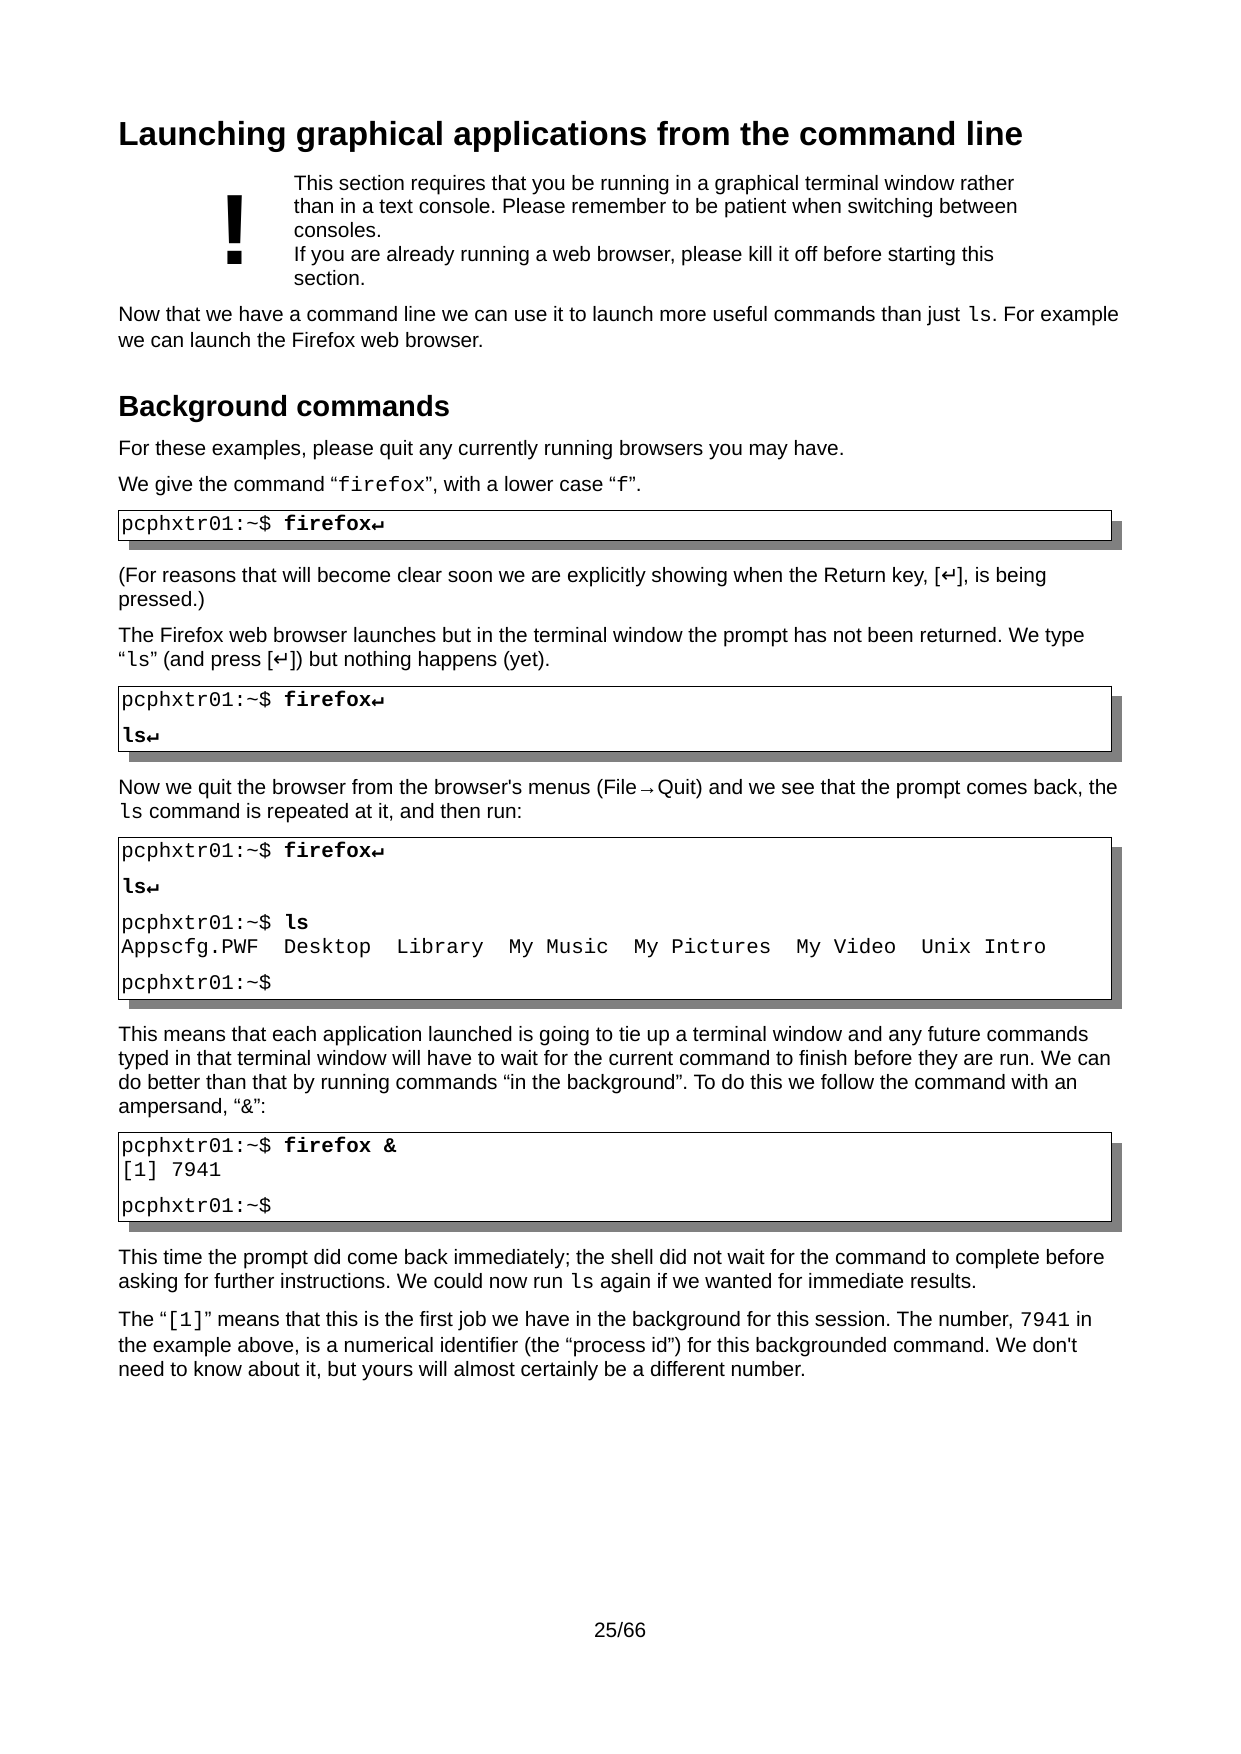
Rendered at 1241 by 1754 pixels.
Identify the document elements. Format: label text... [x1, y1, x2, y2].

text pcphxtr01:~$ [119, 969, 1111, 999]
text This means that each application launched is going to tie up a terminal window and any future commands typed in that terminal window will have to wait for the current command to finish before they are run. We can do better than that by running commands “in the background”. To do this we follow the command with an ampersand, “&”: [118, 1022, 1122, 1119]
text We give the command “firefox”, with a lower case “f”. [118, 472, 1122, 498]
text pcphxtr01:~$ firefox↵ [119, 838, 1111, 863]
text pcphxtr01:~$ firefox↵ [119, 511, 1111, 540]
text For these examples, please quit any currently running browsers you may have. [118, 435, 1122, 459]
text (For reasons that will become clear soon we are explicitly showing when the Return key, [↵], is being pressed.) [118, 563, 1122, 611]
text The “[1]” means that this is the first job we have in the background for this session. The number, 7941 in the example above, is a numerical identifier (the “process id”) for this backgrounded command. We don't need to know about it, but yours will almost certainly be a different number. [118, 1307, 1122, 1381]
table_header This section requires that you be running in a graphical terminal window rather than in a text console. Please remember to be patient when switching between consoles. If you are already running a web browser, please kill it off before starting this section. [294, 170, 1048, 290]
text ls↵ [119, 873, 1111, 900]
text pcphxtr01:~$ firefox↵ [119, 687, 1111, 712]
subtitle Background commands [118, 389, 1122, 423]
subtitle Launching graphical applications from the command line [118, 113, 1122, 152]
text pcphxtr01:~$ [119, 1192, 1111, 1221]
text The Firefox web browser launches but in the terminal window the prompt has not been returned. We type “ls” (and press [↵]) but nothing happens (yet). [118, 623, 1122, 673]
text pcphxtr01:~$ firefox & [1] 7941 [119, 1133, 1111, 1182]
text ls↵ [119, 722, 1111, 751]
text pcphxtr01:~$ ls Appscfg.PWF Desktop Library My Music My Pictures My Video Unix Intro [119, 909, 1111, 959]
text Now we quit the browser from the browser's menus (File→Quit) and we see that the prompt comes back, the ls command is repeated at it, and then run: [118, 774, 1122, 824]
text Now that we have a command line we can use it to launch more useful commands than just ls. For example we can launch the Firefox web browser. [118, 302, 1122, 352]
text This time the prompt did come back immediately; the shell did not wait for the command to complete before asking for further instructions. We could now run ls again if we wanted for immediate results. [118, 1244, 1122, 1294]
table_header ! [177, 170, 294, 290]
